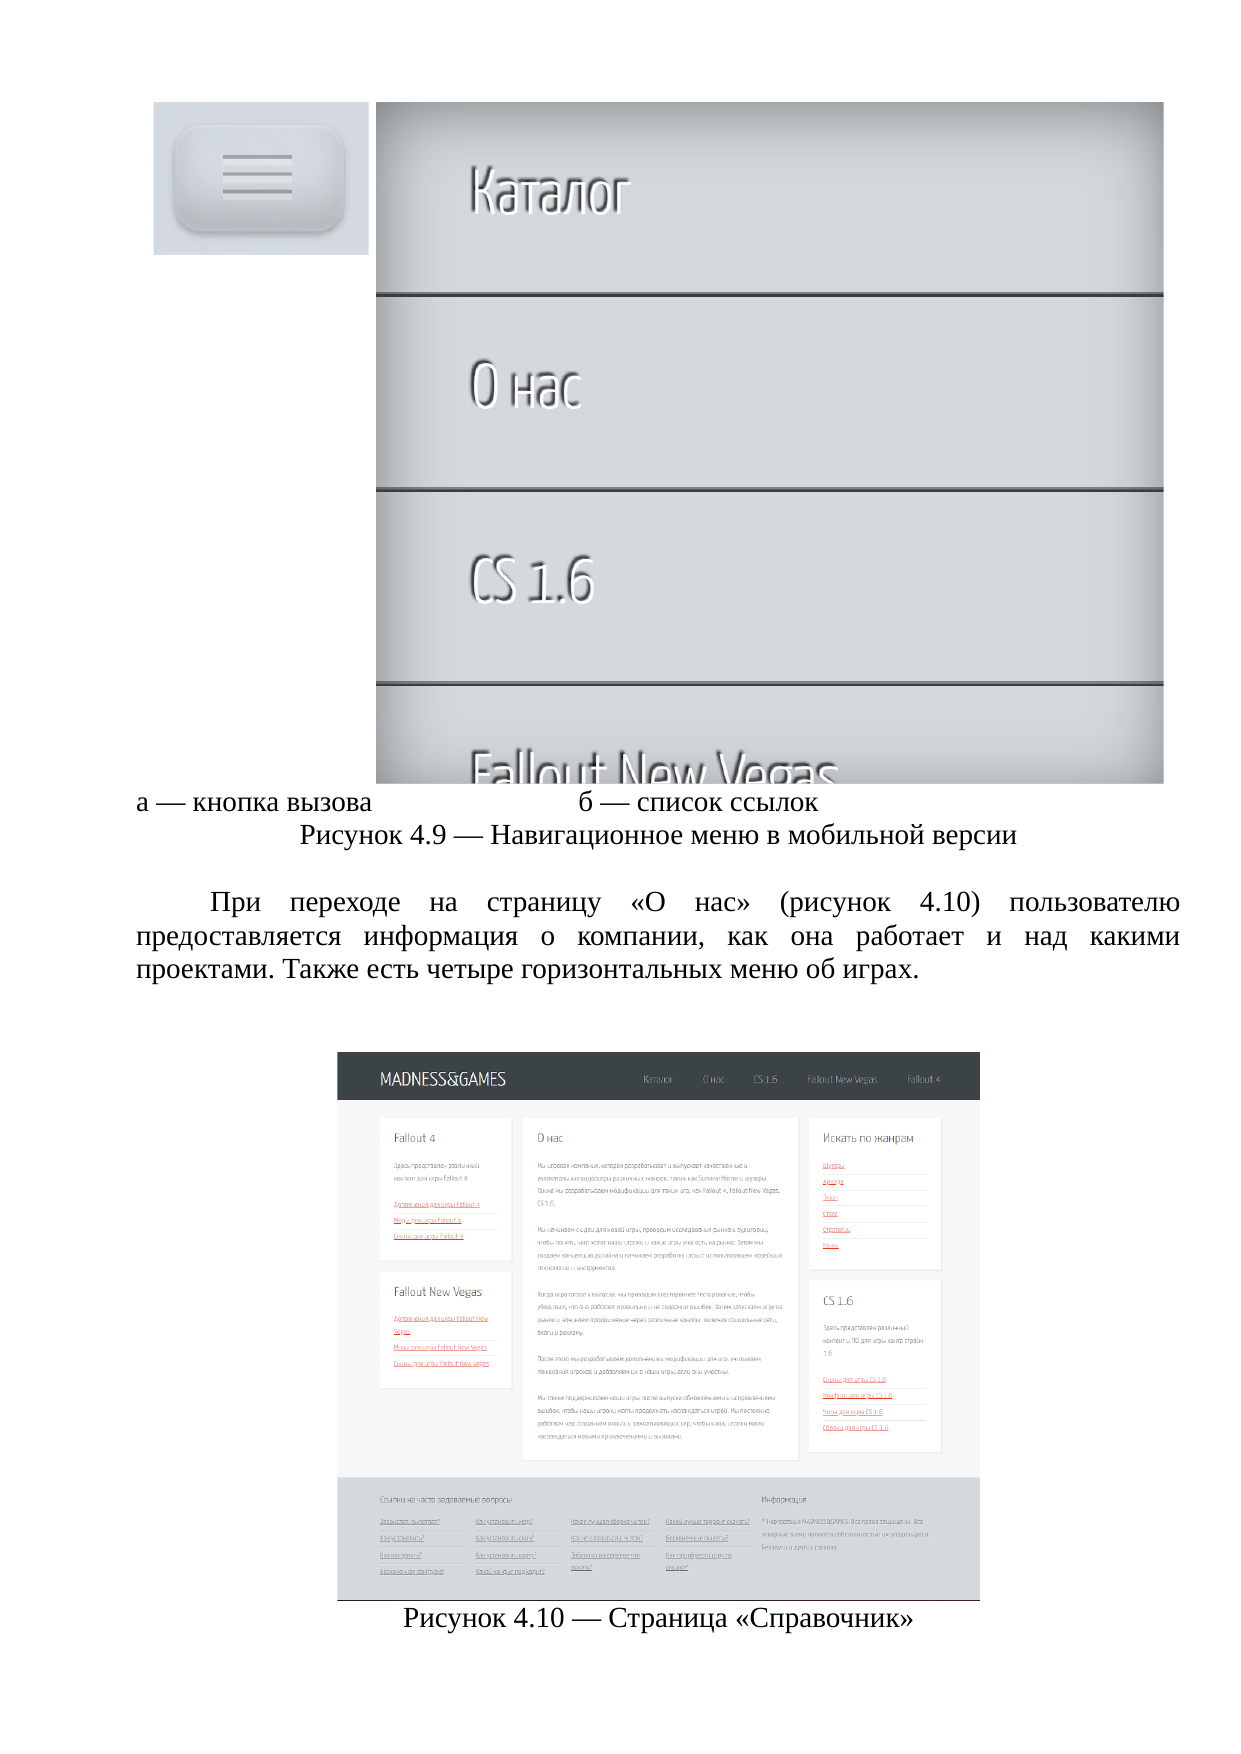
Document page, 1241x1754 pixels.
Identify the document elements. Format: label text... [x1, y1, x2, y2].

text Рисунок 4.10 — Страница «Справочник» [136, 1600, 1181, 1634]
text Рисунок 4.9 — Навигационное меню в мобильной версии [136, 817, 1181, 851]
text При переходе на страницу «О нас» (рисунок 4.10) пользователю предоставляется информация о компании, как она работает и над какими проектами. Также есть четыре горизонтальных меню об играх. [136, 884, 1181, 985]
text а — кнопка вызова б — список ссылок [136, 784, 1181, 817]
